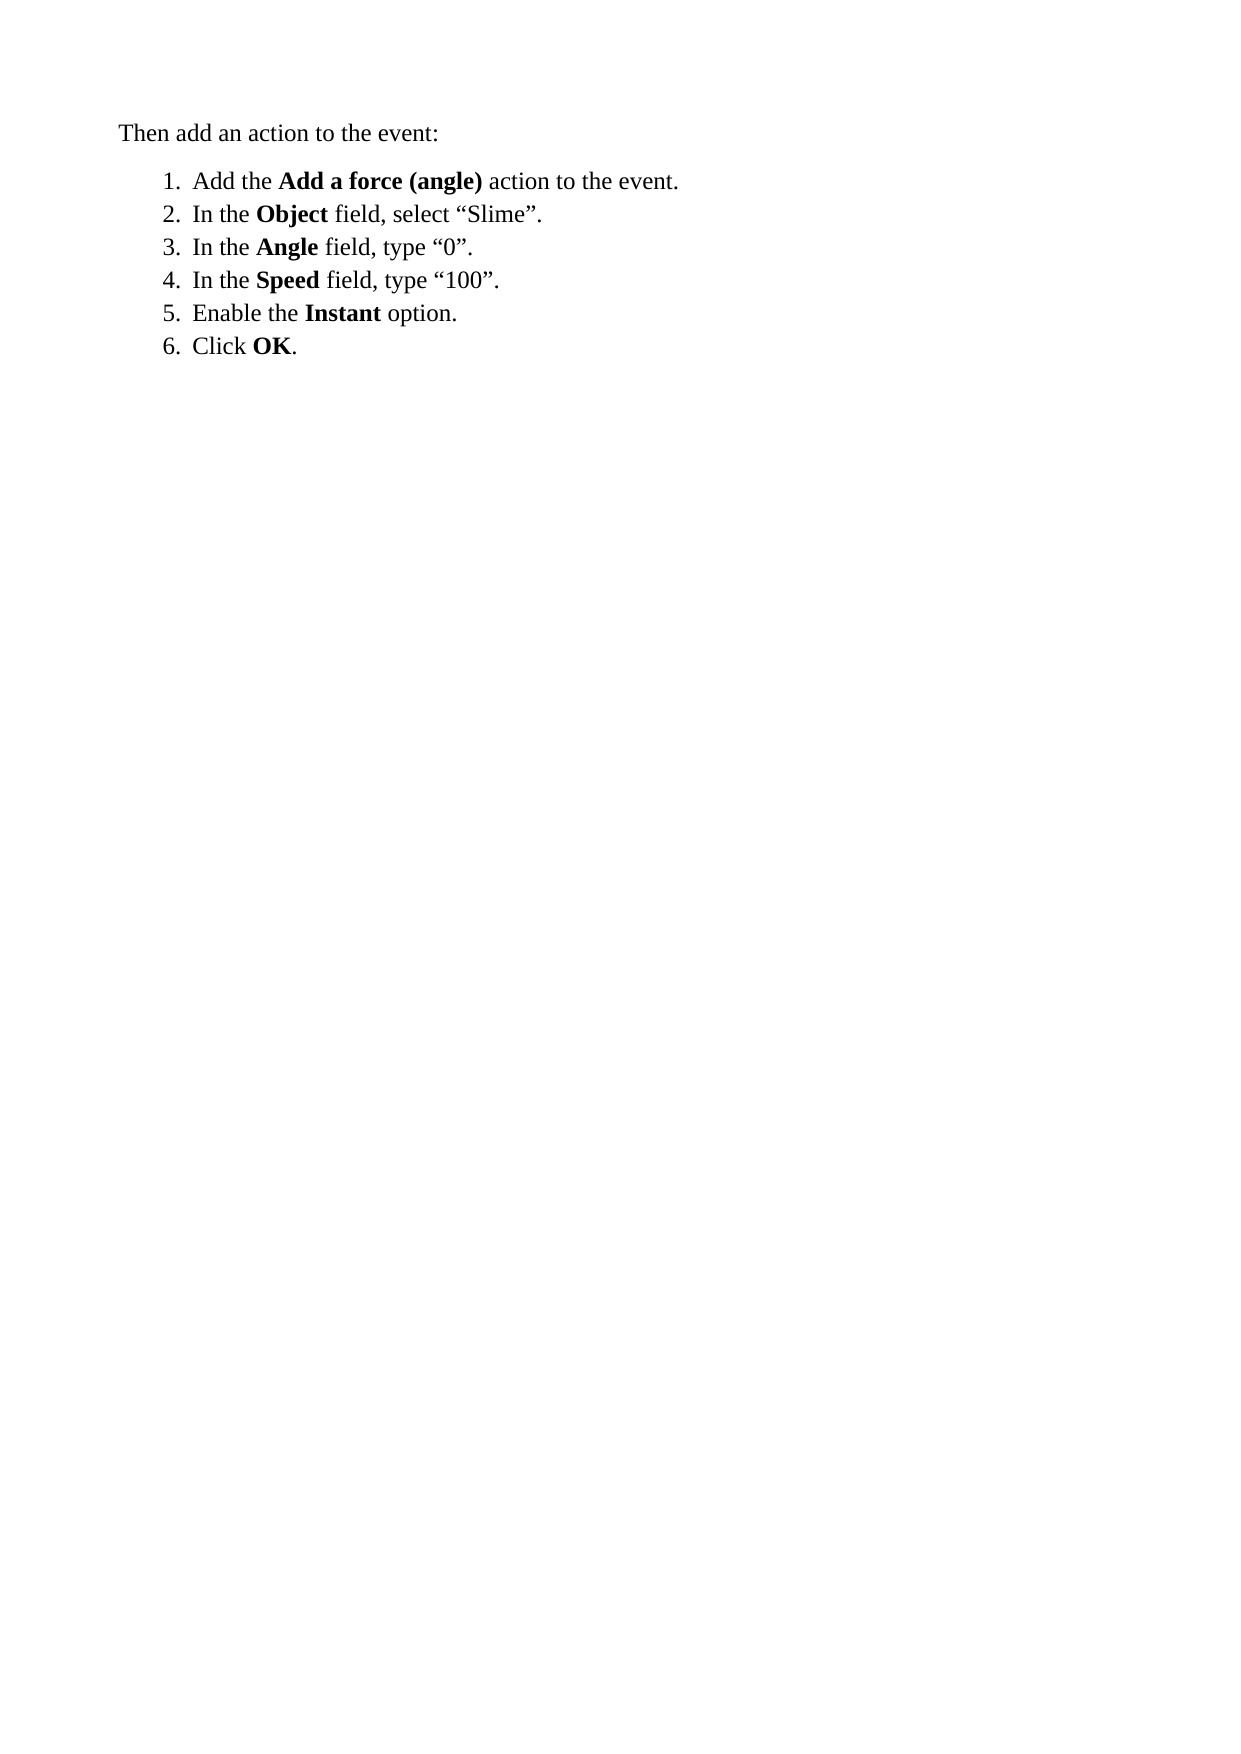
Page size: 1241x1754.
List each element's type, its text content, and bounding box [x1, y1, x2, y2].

text Then add an action to the event: [118, 118, 1122, 147]
list Enable the Instant option. [162, 298, 1122, 327]
list In the Angle field, type “0”. [162, 232, 1122, 261]
list In the Speed field, type “100”. [162, 265, 1122, 293]
list Add the Add a force (angle) action to the event. [162, 166, 1122, 194]
list In the Object field, select “Slime”. [162, 199, 1122, 227]
list Click OK. [162, 331, 1122, 359]
